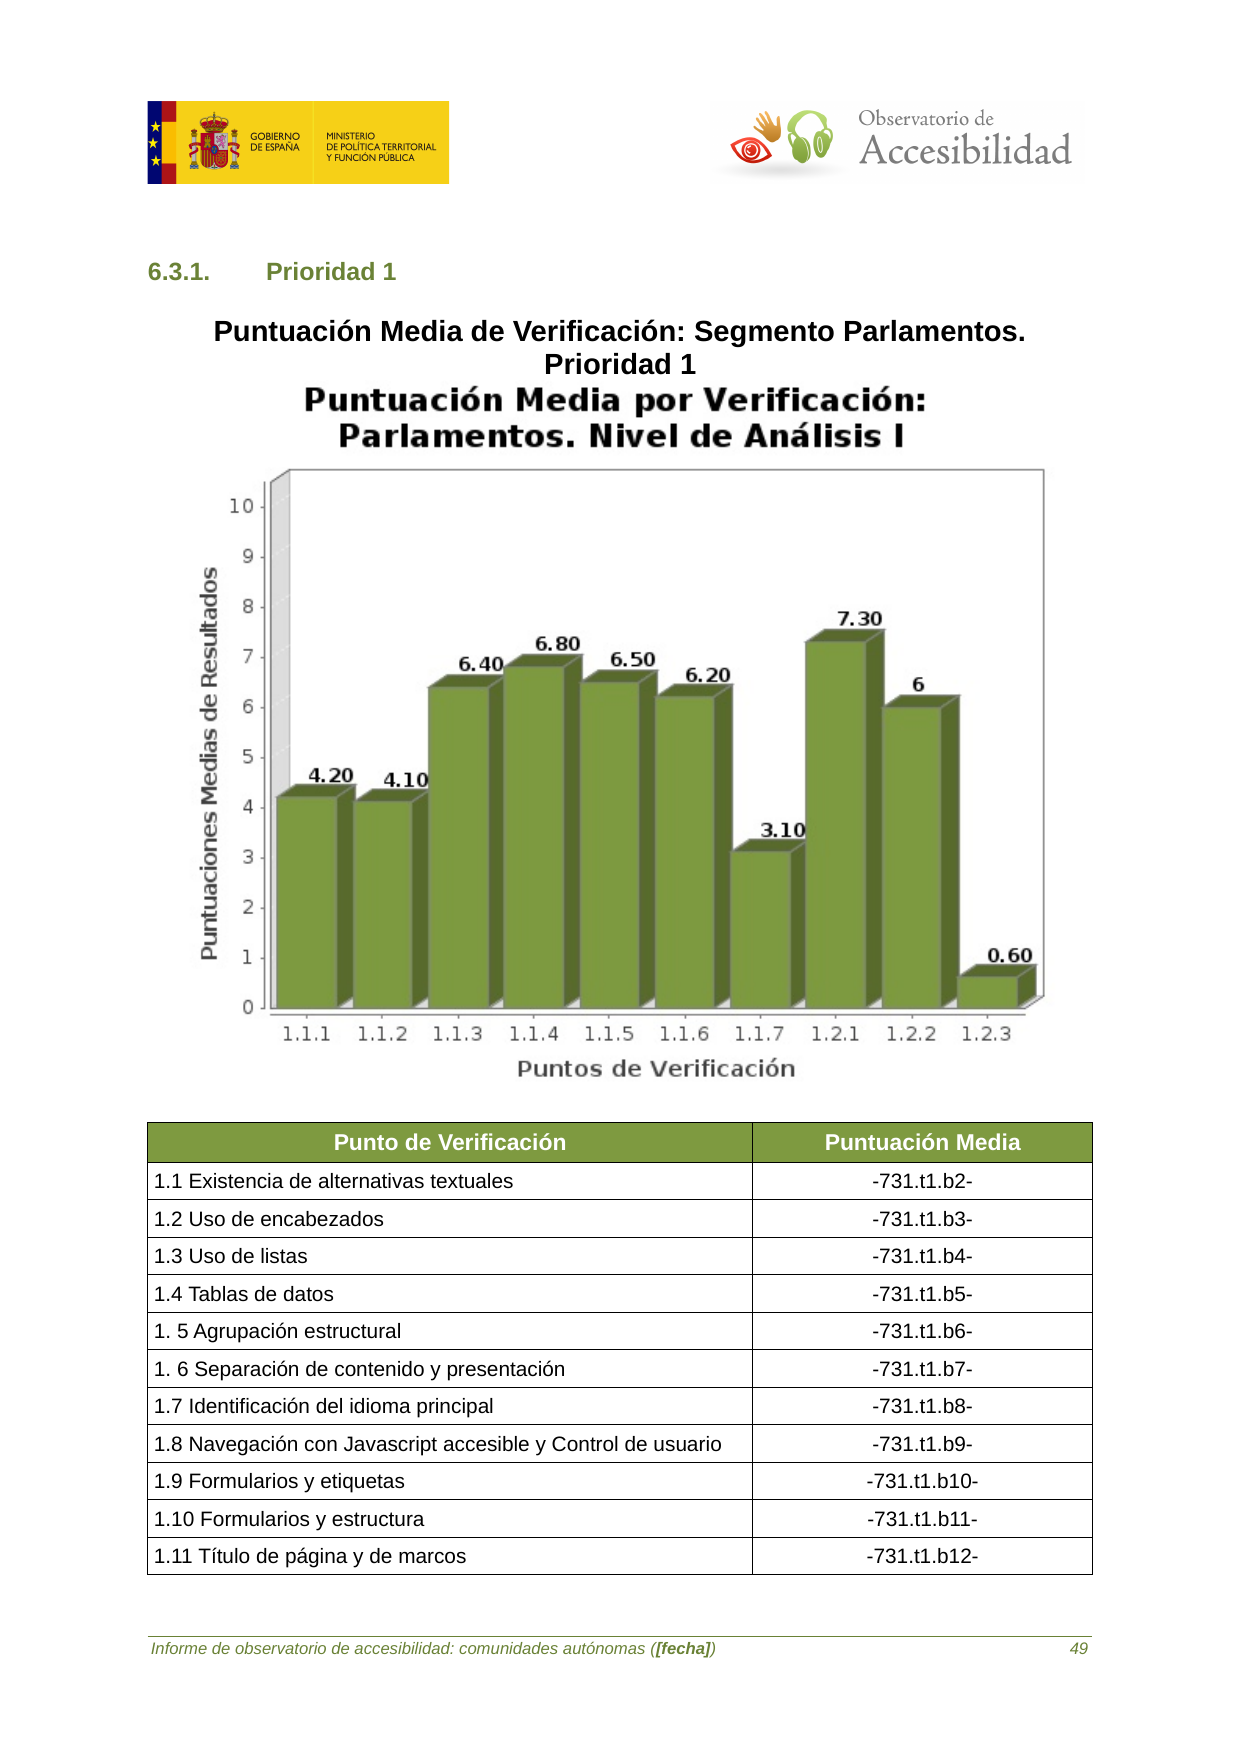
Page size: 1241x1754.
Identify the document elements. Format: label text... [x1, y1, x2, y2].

table_cell -731.t1.b7- [753, 1350, 1092, 1387]
table_cell 1.10 Formularios y estructura [148, 1500, 752, 1537]
table_cell -731.t1.b9- [753, 1425, 1092, 1462]
table_cell -731.t1.b4- [753, 1238, 1092, 1274]
table_cell 1. 5 Agrupación estructural [148, 1313, 752, 1349]
table_cell -731.t1.b3- [753, 1200, 1092, 1237]
picture [178, 380, 1062, 1091]
table_cell 1.7 Identificación del idioma principal [148, 1388, 752, 1424]
table_header Punto de Verificación [148, 1123, 752, 1162]
subtitle Prioridad 1 [148, 257, 1092, 286]
table_header Puntuación Media [753, 1123, 1092, 1162]
table_cell 1.3 Uso de listas [148, 1238, 752, 1274]
table_cell -731.t1.b8- [753, 1388, 1092, 1424]
table_cell -731.t1.b10- [753, 1463, 1092, 1499]
picture [147, 101, 450, 184]
table_cell 1.4 Tablas de datos [148, 1275, 752, 1312]
table_cell 1.1 Existencia de alternativas textuales [148, 1163, 752, 1199]
table_cell -731.t1.b5- [753, 1275, 1092, 1312]
table_cell 1.2 Uso de encabezados [148, 1200, 752, 1237]
table_cell 1.8 Navegación con Javascript accesible y Control de usuario [148, 1425, 752, 1462]
text Puntuación Media de Verificación: Segmento Parlamentos. Prioridad 1 [148, 314, 1092, 381]
table_cell 1. 6 Separación de contenido y presentación [148, 1350, 752, 1387]
table_cell -731.t1.b6- [753, 1313, 1092, 1349]
table_cell -731.t1.b2- [753, 1163, 1092, 1199]
table_cell -731.t1.b12- [753, 1538, 1092, 1574]
table_cell 1.9 Formularios y etiquetas [148, 1463, 752, 1499]
table_cell 1.11 Título de página y de marcos [148, 1538, 752, 1574]
picture [710, 101, 1086, 184]
table_cell -731.t1.b11- [753, 1500, 1092, 1537]
